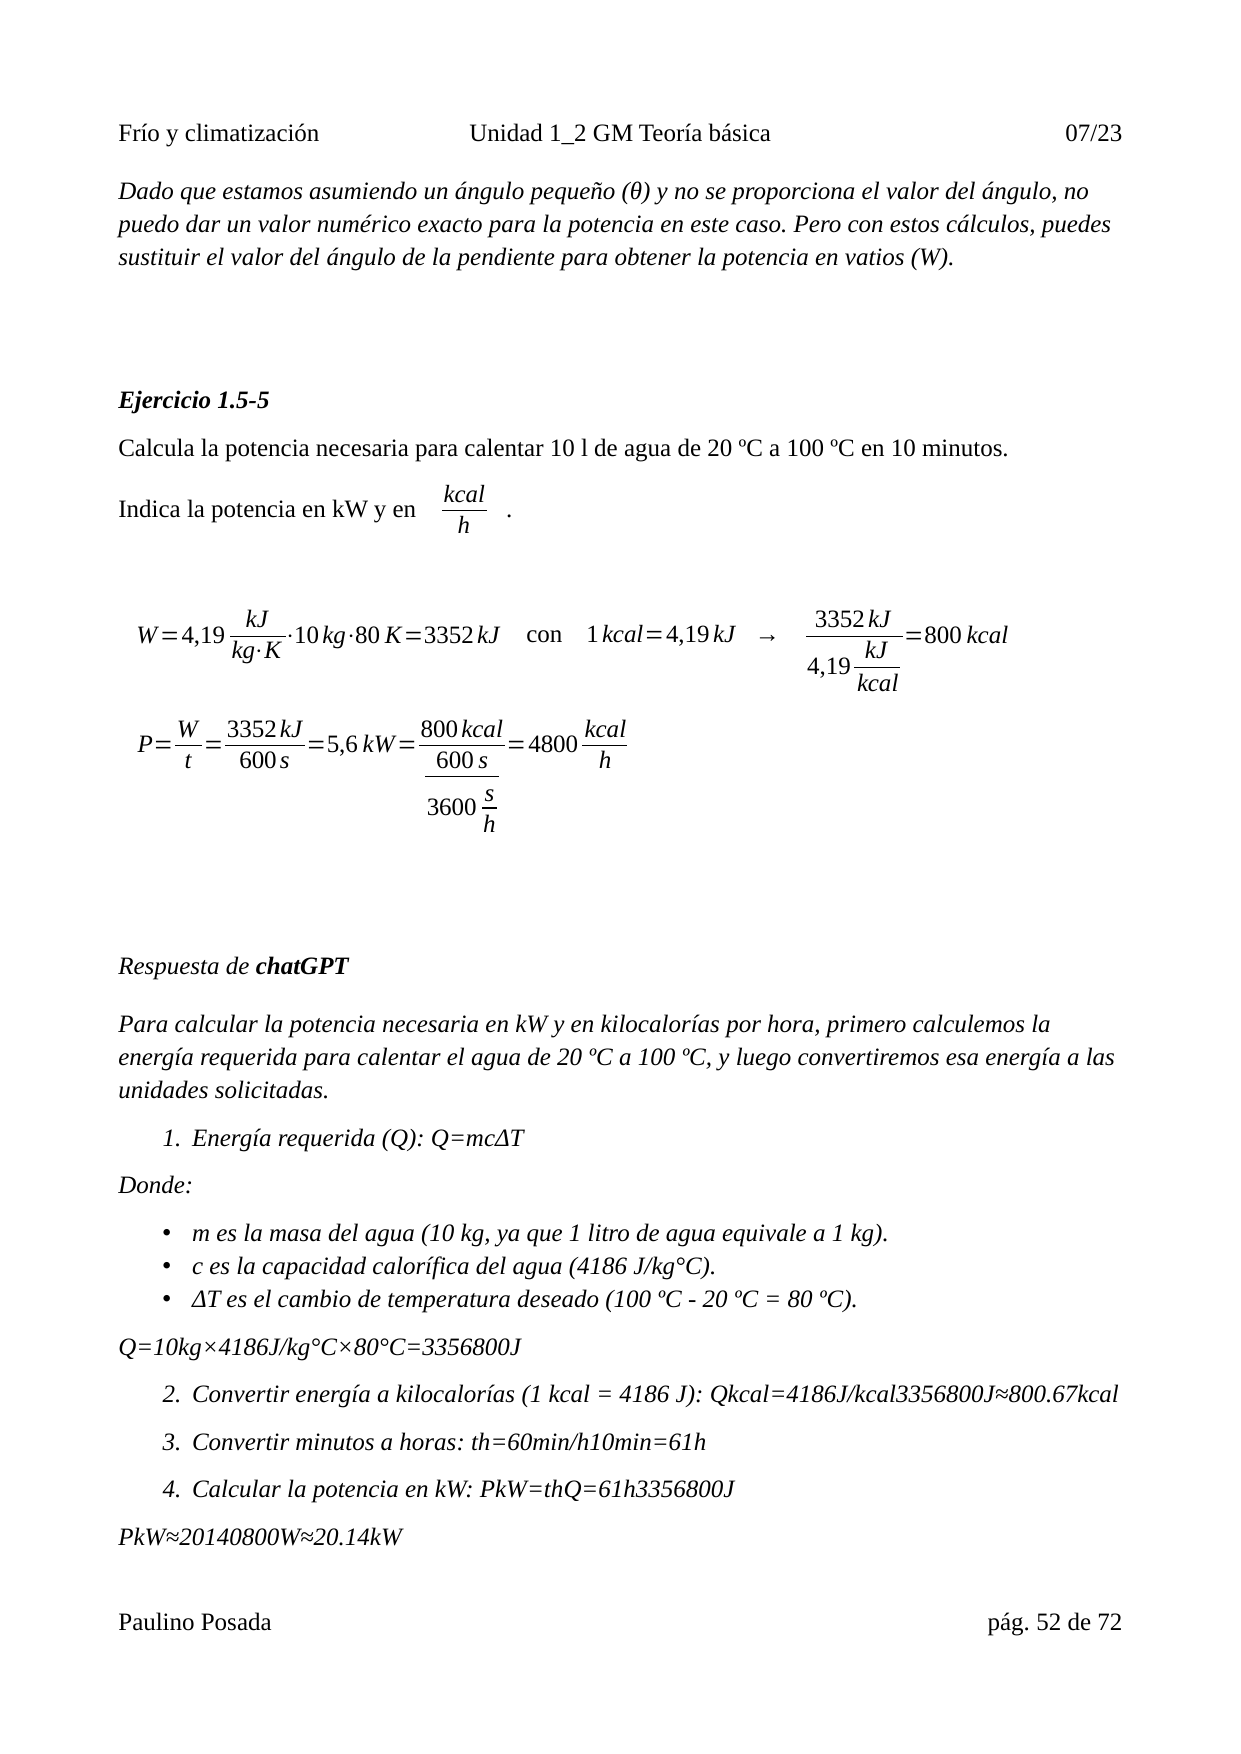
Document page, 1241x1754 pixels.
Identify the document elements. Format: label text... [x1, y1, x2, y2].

text Calcula la potencia necesaria para calentar 10 l de agua de 20 ºC a 100 ºC en 10 minutos. [118, 433, 1122, 462]
text Para calcular la potencia necesaria en kW y en kilocalorías por hora, primero calculemos la energía requerida para calentar el agua de 20 ºC a 100 ºC, y luego convertiremos esa energía a las unidades solicitadas. [118, 1009, 1122, 1104]
text PkW​≈20140800W≈20.14kW [118, 1522, 1122, 1551]
list m es la masa del agua (10 kg, ya que 1 litro de agua equivale a 1 kg). [162, 1218, 1122, 1247]
list c es la capacidad calorífica del agua (4186 J/kg°C). [162, 1251, 1122, 1280]
list Energía requerida (Q): Q=mcΔT [162, 1123, 1122, 1151]
text Respuesta de chatGPT [118, 951, 1122, 980]
list Convertir minutos a horas: th​=60min/h10min​=61​h [162, 1427, 1122, 1456]
text Donde: [118, 1170, 1122, 1199]
list ΔT es el cambio de temperatura deseado (100 ºC - 20 ºC = 80 ºC). [162, 1284, 1122, 1313]
text Indica la potencia en kW y en . [118, 480, 1122, 539]
text Dado que estamos asumiendo un ángulo pequeño (θ) y no se proporciona el valor del ángulo, no puedo dar un valor numérico exacto para la potencia en este caso. Pero con estos cálculos, puedes sustituir el valor del ángulo de la pendiente para obtener la potencia en vatios (W). [118, 176, 1122, 271]
text Q=10kg×4186J/kg°C×80°C=3356800J [118, 1332, 1122, 1360]
text con → [118, 606, 1122, 696]
list Convertir energía a kilocalorías (1 kcal = 4186 J): Qkcal​=4186J/kcal3356800J​≈800.67kcal [162, 1379, 1122, 1408]
list Calcular la potencia en kW: PkW​=th​Q​=61​h3356800J​ [162, 1474, 1122, 1503]
text Ejercicio 1.5-5 [118, 385, 1122, 414]
